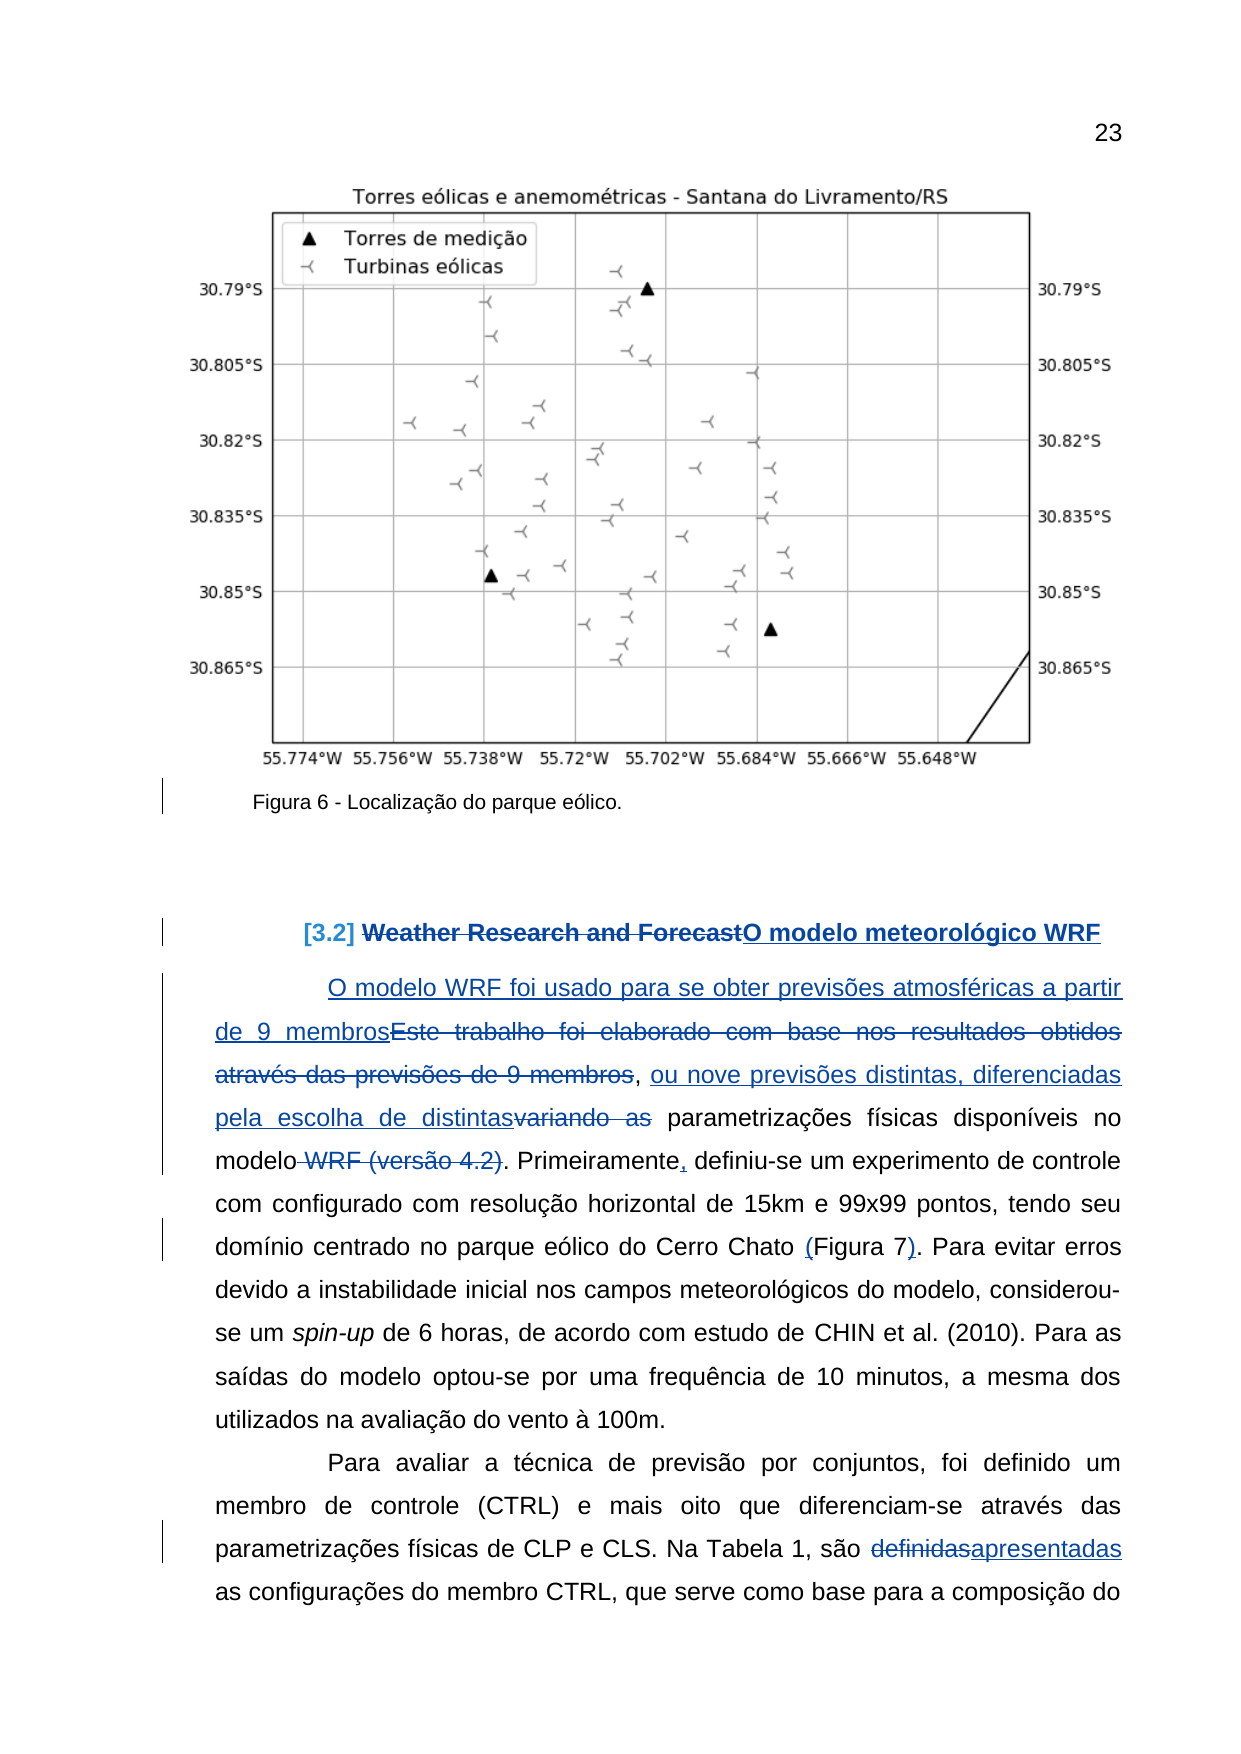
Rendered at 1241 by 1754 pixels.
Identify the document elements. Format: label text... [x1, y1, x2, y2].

text Para avaliar a técnica de previsão por conjuntos, foi definido um membro de controle (CTRL) e mais oito que diferenciam-se através das parametrizações físicas de CLP e CLS. Na Tabela 1, são apresentadas as configurações do membro CTRL, que serve como base para a composição do conjunto. A partir do CTRL foram definidas as parametrizações de CLP e CLS utilizadas em cada membro do conjunto, conforme Tabela 2. Com estes resultados, avalia-se o conjunto, e também, os membros individualmente com métricas estatísticas descritas posteriormente nesta seção. [215, 1448, 1122, 1606]
picture [177, 177, 1123, 779]
text Figura 6 - Localização do parque eólico. [177, 779, 1122, 814]
subtitle O modelo meteorológico WRF [215, 918, 1122, 946]
text O modelo WRF foi usado para se obter previsões atmosféricas a partir de 9 membros, ou nove previsões distintas, diferenciadas pela escolha de distintas parametrizações físicas disponíveis no modelo. Primeiramente, definiu-se um experimento de controle com configurado com resolução horizontal de 15km e 99x99 pontos, tendo seu domínio centrado no parque eólico do Cerro Chato (Figura 7). Para evitar erros devido a instabilidade inicial nos campos meteorológicos do modelo, considerou-se um spin-up de 6 horas, de acordo com estudo de CHIN et al. (2010). Para as saídas do modelo optou-se por uma frequência de 10 minutos, a mesma dos utilizados na avaliação do vento à 100m. [215, 973, 1122, 1433]
